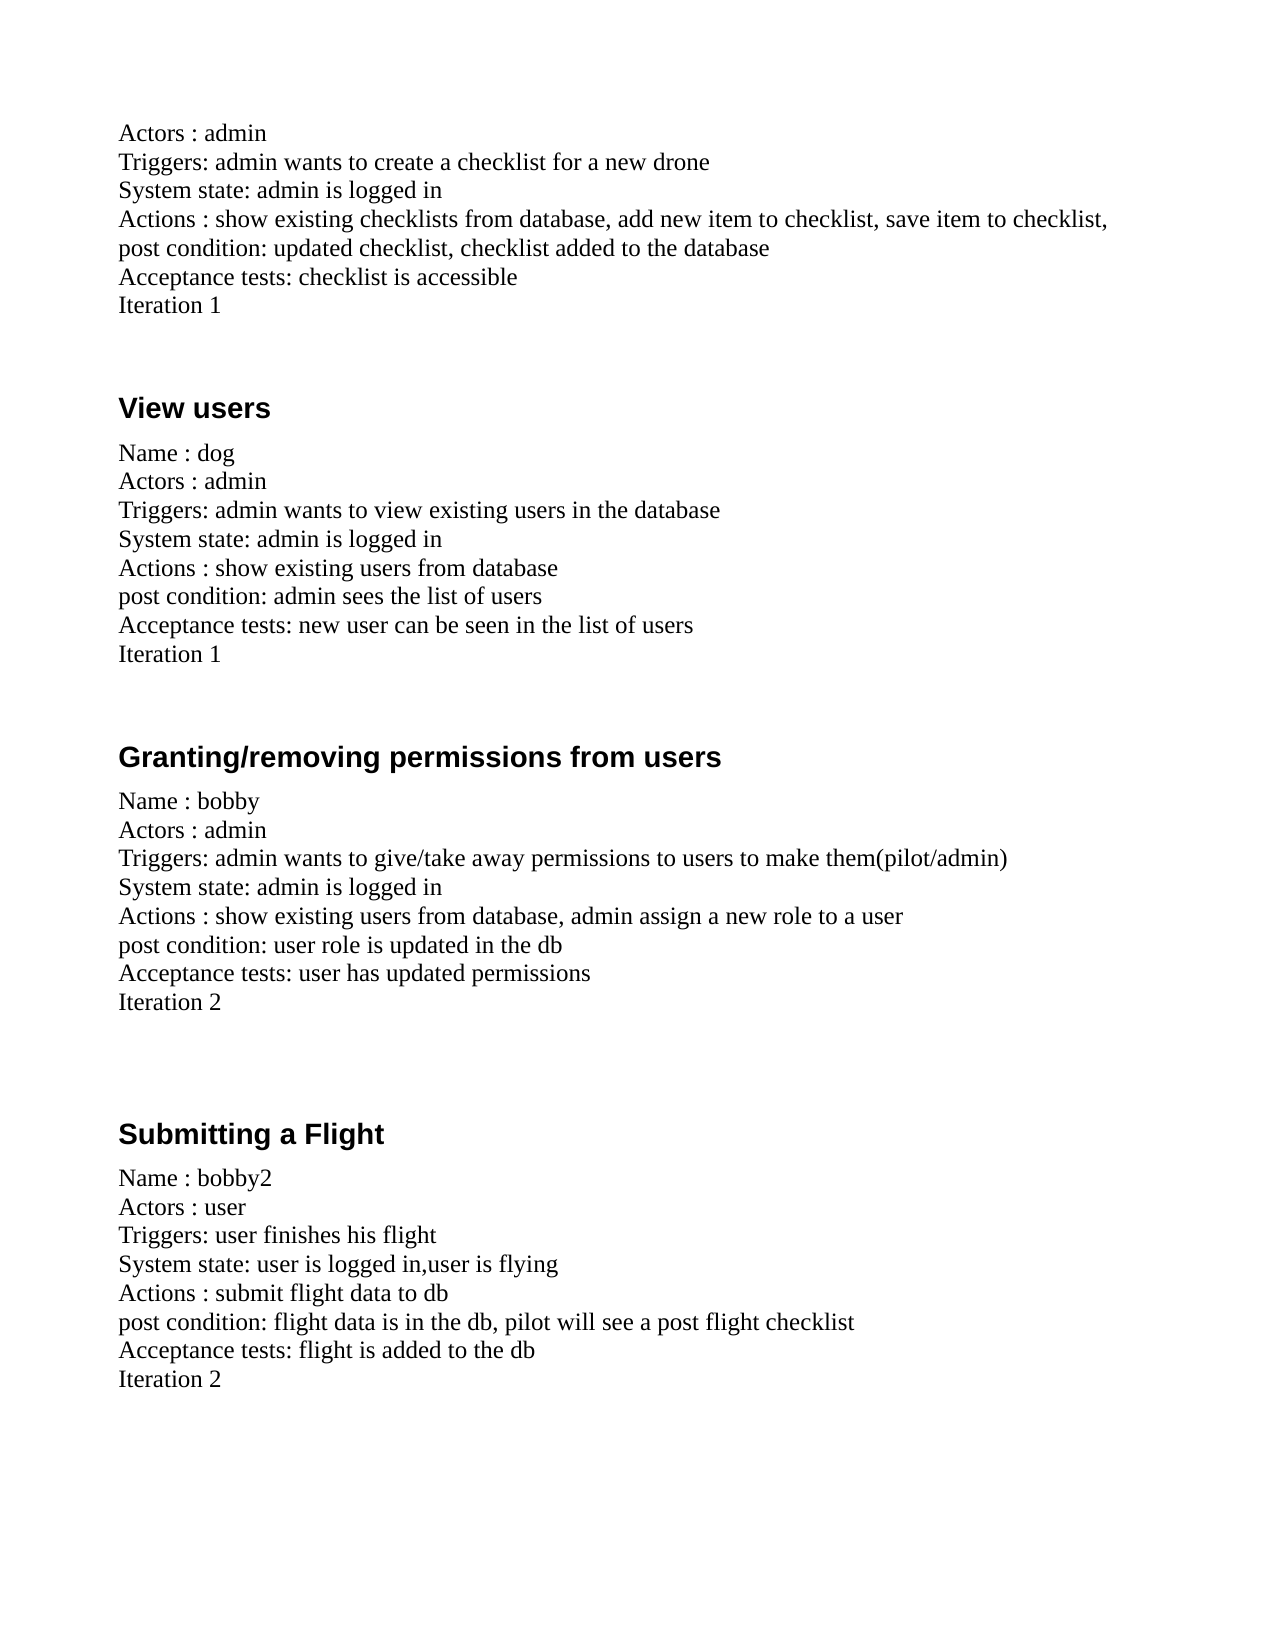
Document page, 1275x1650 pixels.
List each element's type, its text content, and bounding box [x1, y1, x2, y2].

subtitle Granting/removing permissions from users [118, 740, 1157, 773]
text System state: admin is logged in [118, 872, 1157, 901]
text Iteration 2 [118, 1364, 1157, 1422]
text Actors : admin [118, 815, 1157, 843]
text Actions : show existing users from database, admin assign a new role to a user [118, 901, 1157, 930]
text Acceptance tests: user has updated permissions [118, 958, 1157, 987]
text Actors : user [118, 1192, 1157, 1221]
text Iteration 2 [118, 987, 1157, 1016]
text Iteration 1 [118, 291, 1157, 319]
text post condition: user role is updated in the db [118, 930, 1157, 958]
text Name : bobby2 [118, 1163, 1157, 1192]
text Acceptance tests: new user can be seen in the list of users [118, 610, 1157, 639]
text Triggers: admin wants to view existing users in the database [118, 495, 1157, 524]
subtitle View users [118, 391, 1157, 425]
text System state: admin is logged in [118, 524, 1157, 553]
text post condition: admin sees the list of users [118, 581, 1157, 610]
text Actors : admin [118, 466, 1157, 495]
text Name : dog [118, 438, 1157, 466]
text Triggers: user finishes his flight [118, 1221, 1157, 1249]
text Actions : show existing users from database [118, 553, 1157, 581]
text Actions : submit flight data to db [118, 1278, 1157, 1307]
text Name : bobby [118, 786, 1157, 815]
text Triggers: admin wants to give/take away permissions to users to make them(pilot/admin) [118, 843, 1157, 872]
text Actors : admin [118, 118, 1157, 147]
text Actions : show existing checklists from database, add new item to checklist, save item to checklist, [118, 204, 1157, 233]
text post condition: updated checklist, checklist added to the database [118, 233, 1157, 262]
text post condition: flight data is in the db, pilot will see a post flight checklist [118, 1307, 1157, 1336]
text System state: admin is logged in [118, 176, 1157, 204]
text System state: user is logged in,user is flying [118, 1249, 1157, 1278]
text Iteration 1 [118, 639, 1157, 668]
subtitle Submitting a Flight [118, 1117, 1157, 1151]
text Acceptance tests: flight is added to the db [118, 1336, 1157, 1364]
text Acceptance tests: checklist is accessible [118, 262, 1157, 291]
text Triggers: admin wants to create a checklist for a new drone [118, 147, 1157, 176]
